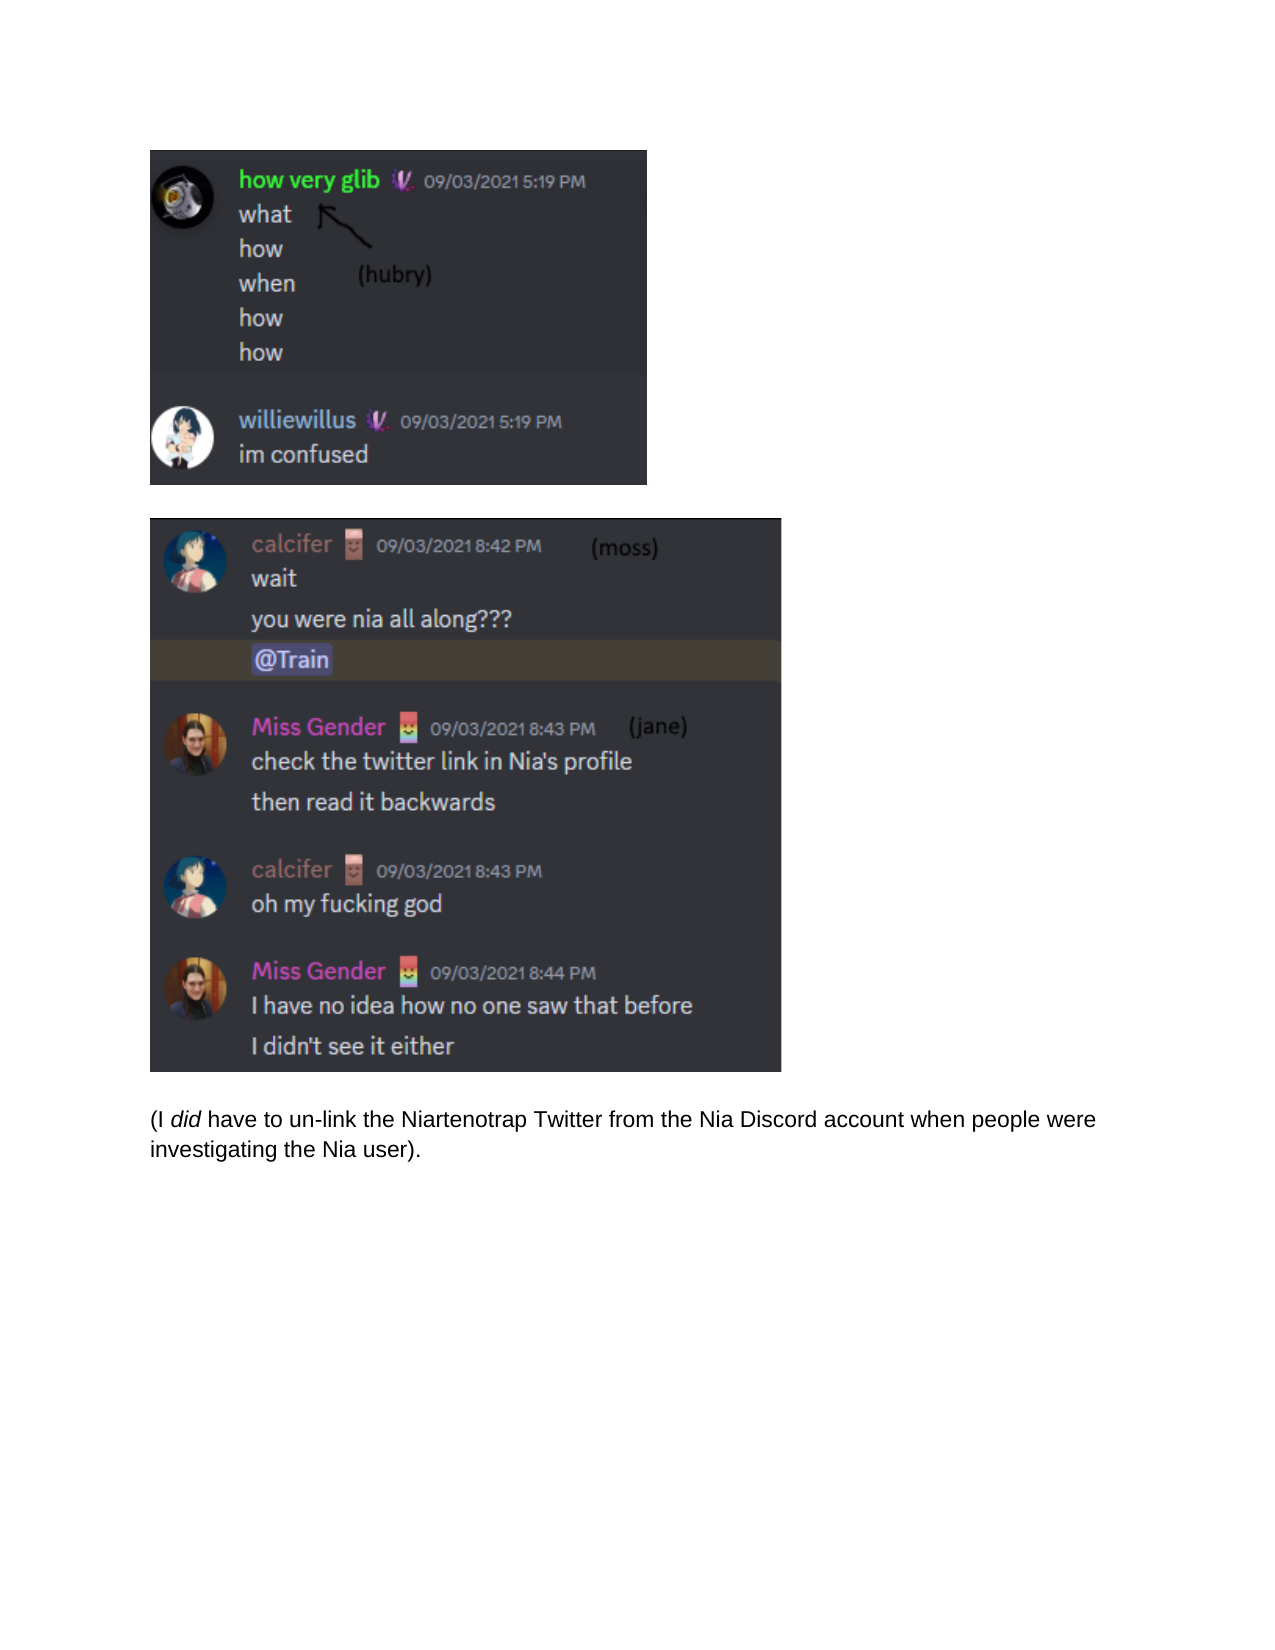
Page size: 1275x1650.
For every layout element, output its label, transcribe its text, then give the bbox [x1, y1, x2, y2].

text (I did have to un-link the Niartenotrap Twitter from the Nia Discord account when people were investigating the Nia user). [150, 1106, 1125, 1162]
picture [150, 150, 647, 485]
picture [150, 518, 782, 1072]
